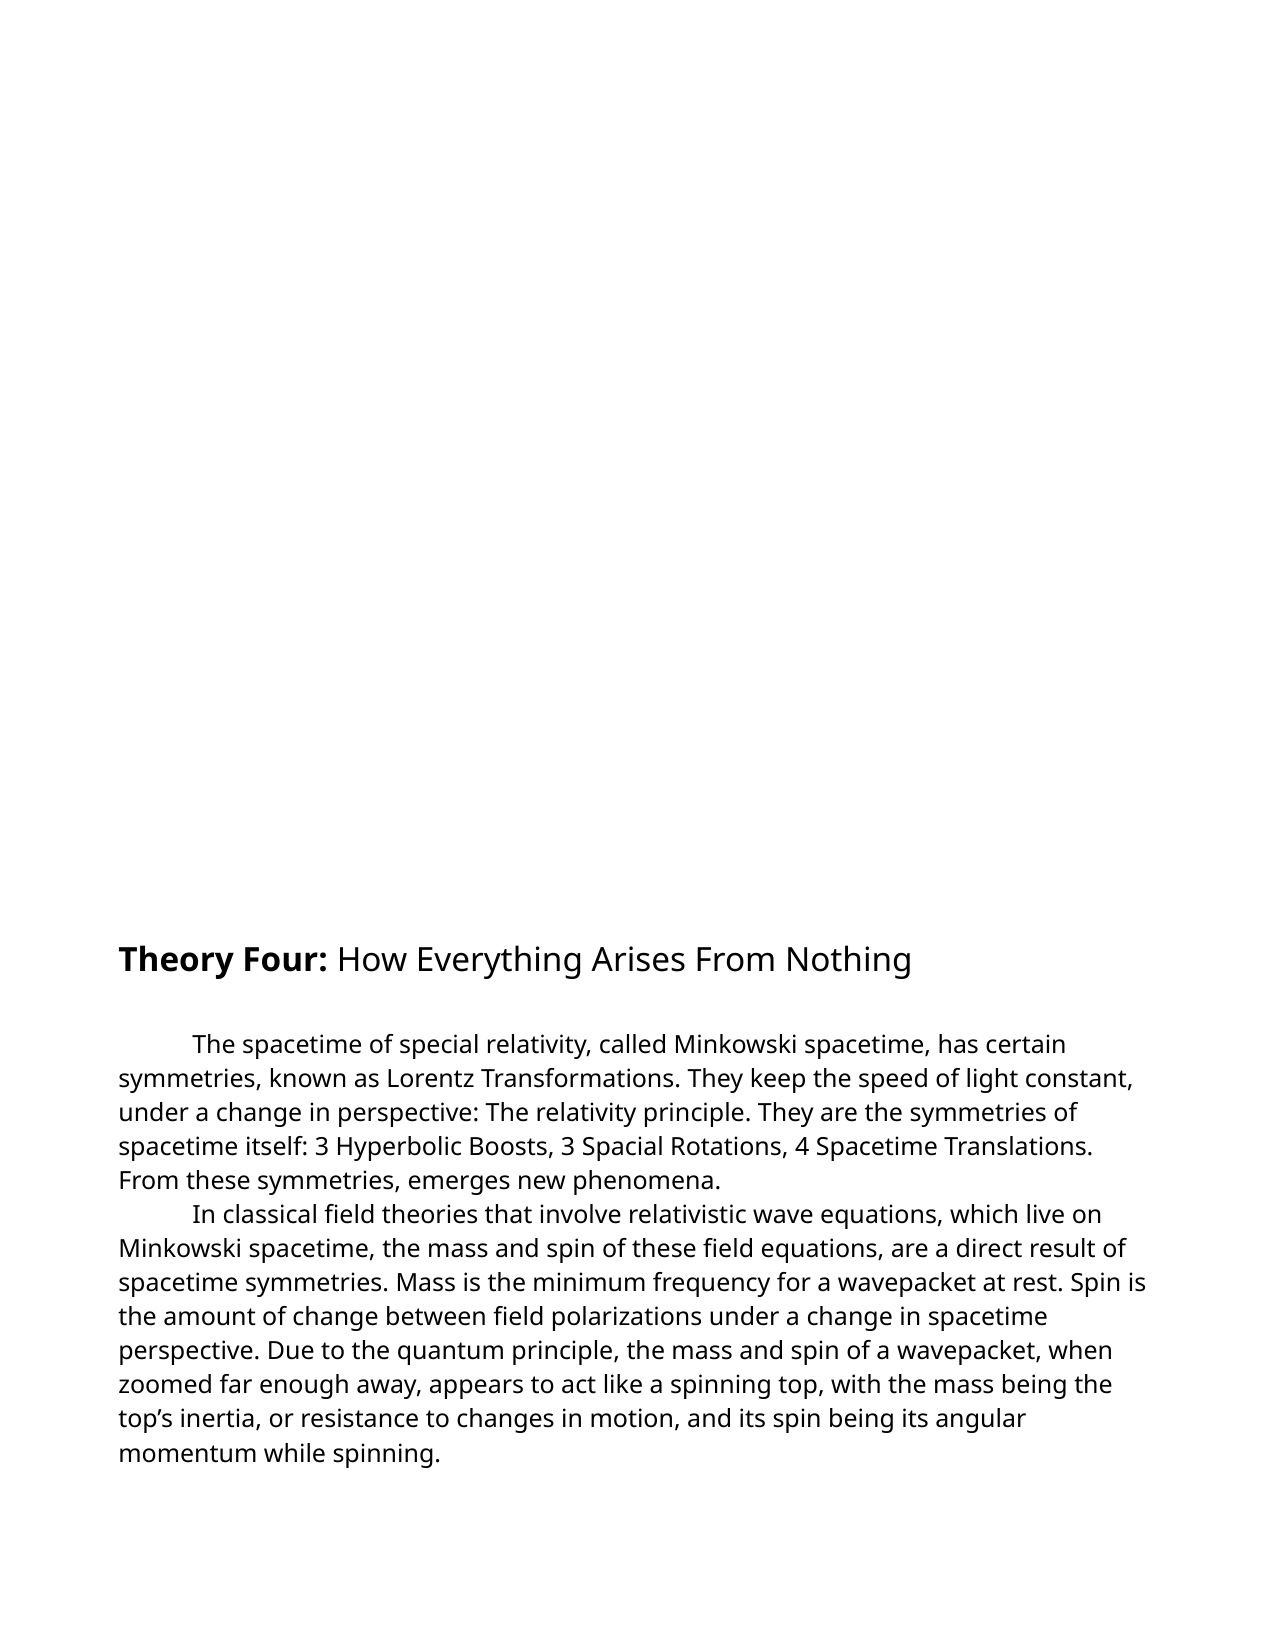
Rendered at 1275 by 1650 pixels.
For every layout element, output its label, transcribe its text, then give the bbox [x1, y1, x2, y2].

text In classical field theories that involve relativistic wave equations, which live on Minkowski spacetime, the mass and spin of these field equations, are a direct result of spacetime symmetries. Mass is the minimum frequency for a wavepacket at rest. Spin is the amount of change between field polarizations under a change in spacetime perspective. Due to the quantum principle, the mass and spin of a wavepacket, when zoomed far enough away, appears to act like a spinning top, with the mass being the top’s inertia, or resistance to changes in motion, and its spin being its angular momentum while spinning. [118, 1197, 1157, 1469]
text The spacetime of special relativity, called Minkowski spacetime, has certain symmetries, known as Lorentz Transformations. They keep the speed of light constant, under a change in perspective: The relativity principle. They are the symmetries of spacetime itself: 3 Hyperbolic Boosts, 3 Spacial Rotations, 4 Spacetime Translations. From these symmetries, emerges new phenomena. [118, 1026, 1157, 1197]
text Theory Four: How Everything Arises From Nothing [118, 936, 1157, 981]
